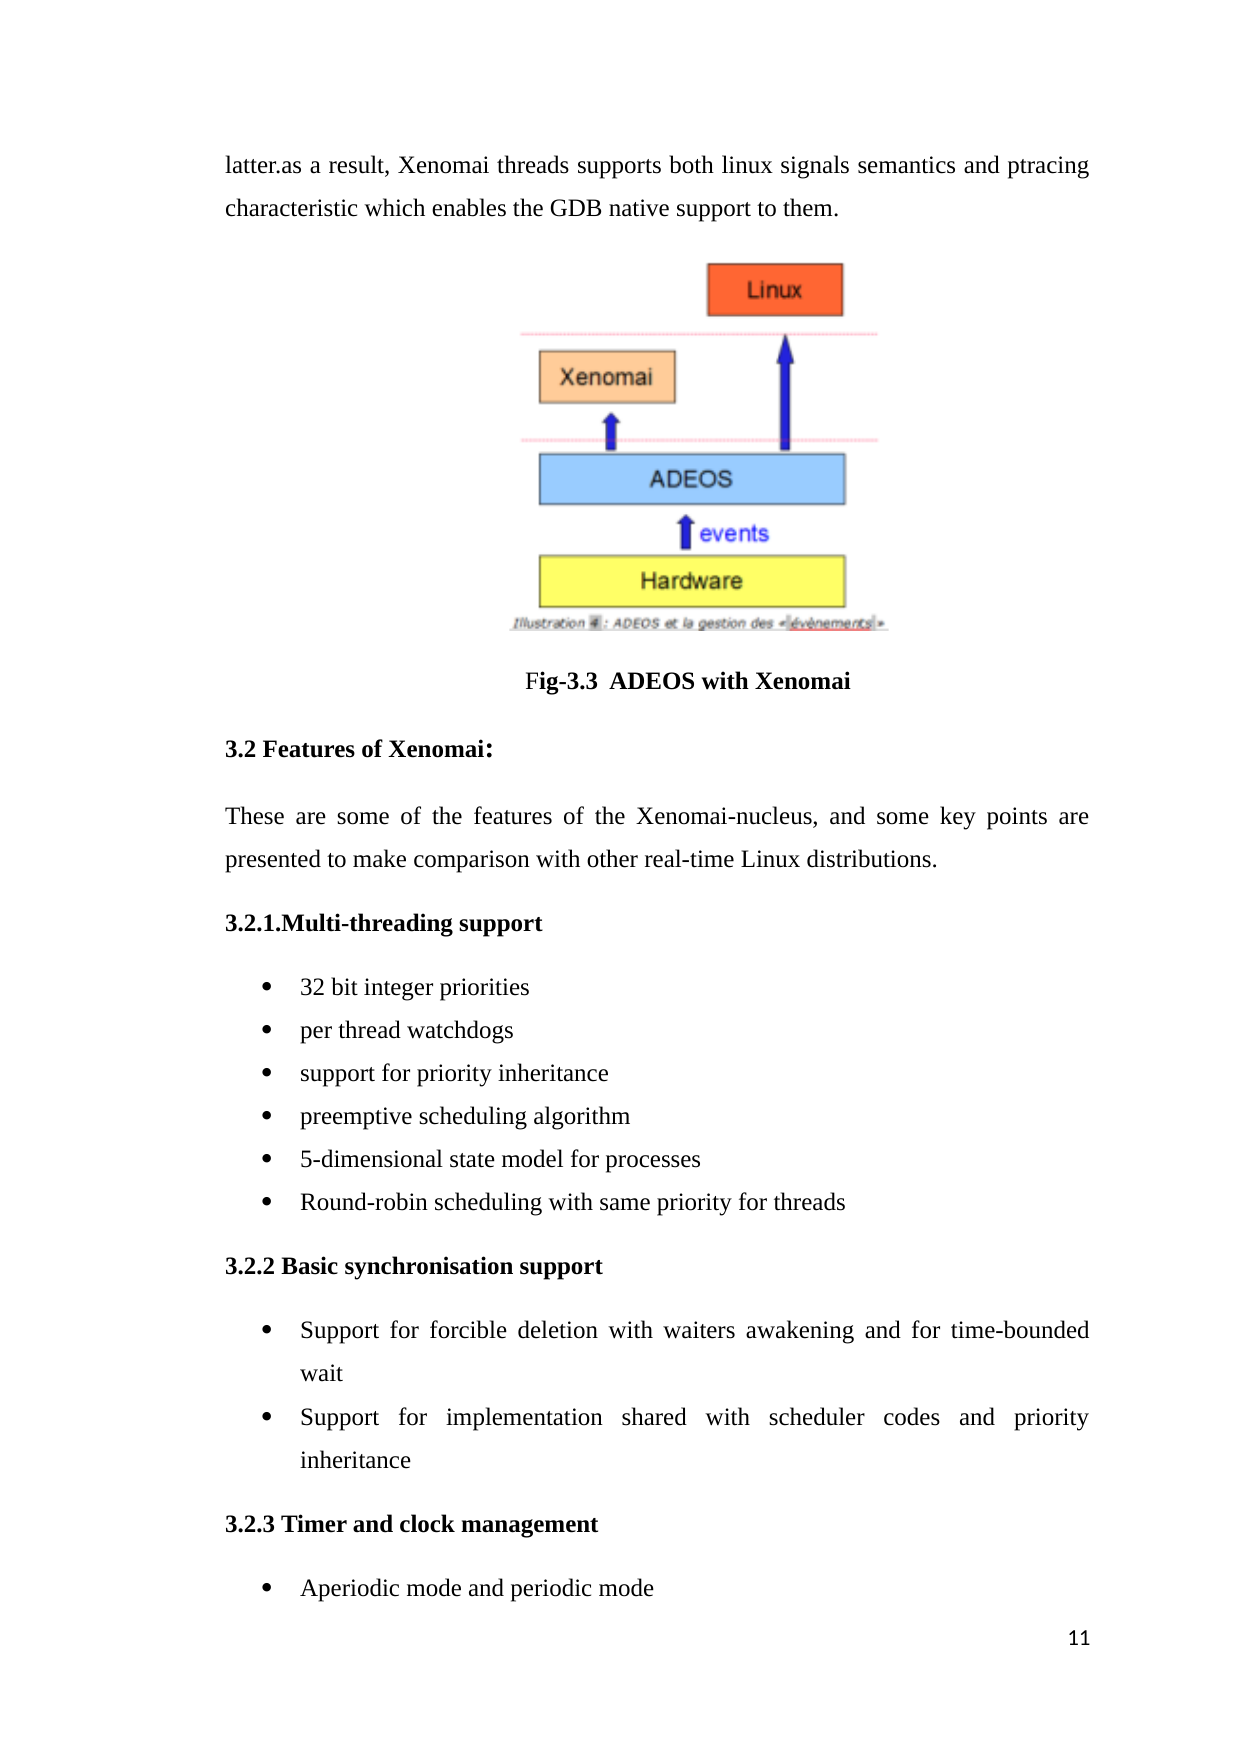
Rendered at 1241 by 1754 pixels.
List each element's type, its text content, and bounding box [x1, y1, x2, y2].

list Round-robin scheduling with same priority for threads [262, 1187, 1090, 1216]
subtitle 3.2.2 Basic synchronisation support [225, 1251, 1090, 1280]
list preemptive scheduling algorithm [262, 1101, 1090, 1130]
text These are some of the features of the Xenomai-nucleus, and some key points are presented to make comparison with other real-time Linux distributions. [225, 801, 1090, 873]
text latter.as a result, Xenomai threads supports both linux signals semantics and ptracing characteristic which enables the GDB native support to them. [225, 150, 1090, 222]
list 5-dimensional state model for processes [262, 1144, 1090, 1173]
list per thread watchdogs [262, 1015, 1090, 1044]
subtitle 3.2 Features of Xenomai: [225, 730, 1090, 763]
list Support for forcible deletion with waiters awakening and for time-bounded wait [262, 1315, 1090, 1387]
list Support for implementation shared with scheduler codes and priority inheritance [262, 1402, 1090, 1473]
picture [509, 257, 889, 631]
subtitle Fig-3.3 ADEOS with Xenomai [225, 666, 1090, 694]
text 3.2.1.Multi-threading support [225, 908, 1090, 937]
subtitle 3.2.3 Timer and clock management [225, 1509, 1090, 1537]
list support for priority inheritance [262, 1058, 1090, 1087]
list 32 bit integer priorities [262, 972, 1090, 1001]
list Aperiodic mode and periodic mode [262, 1573, 1090, 1601]
